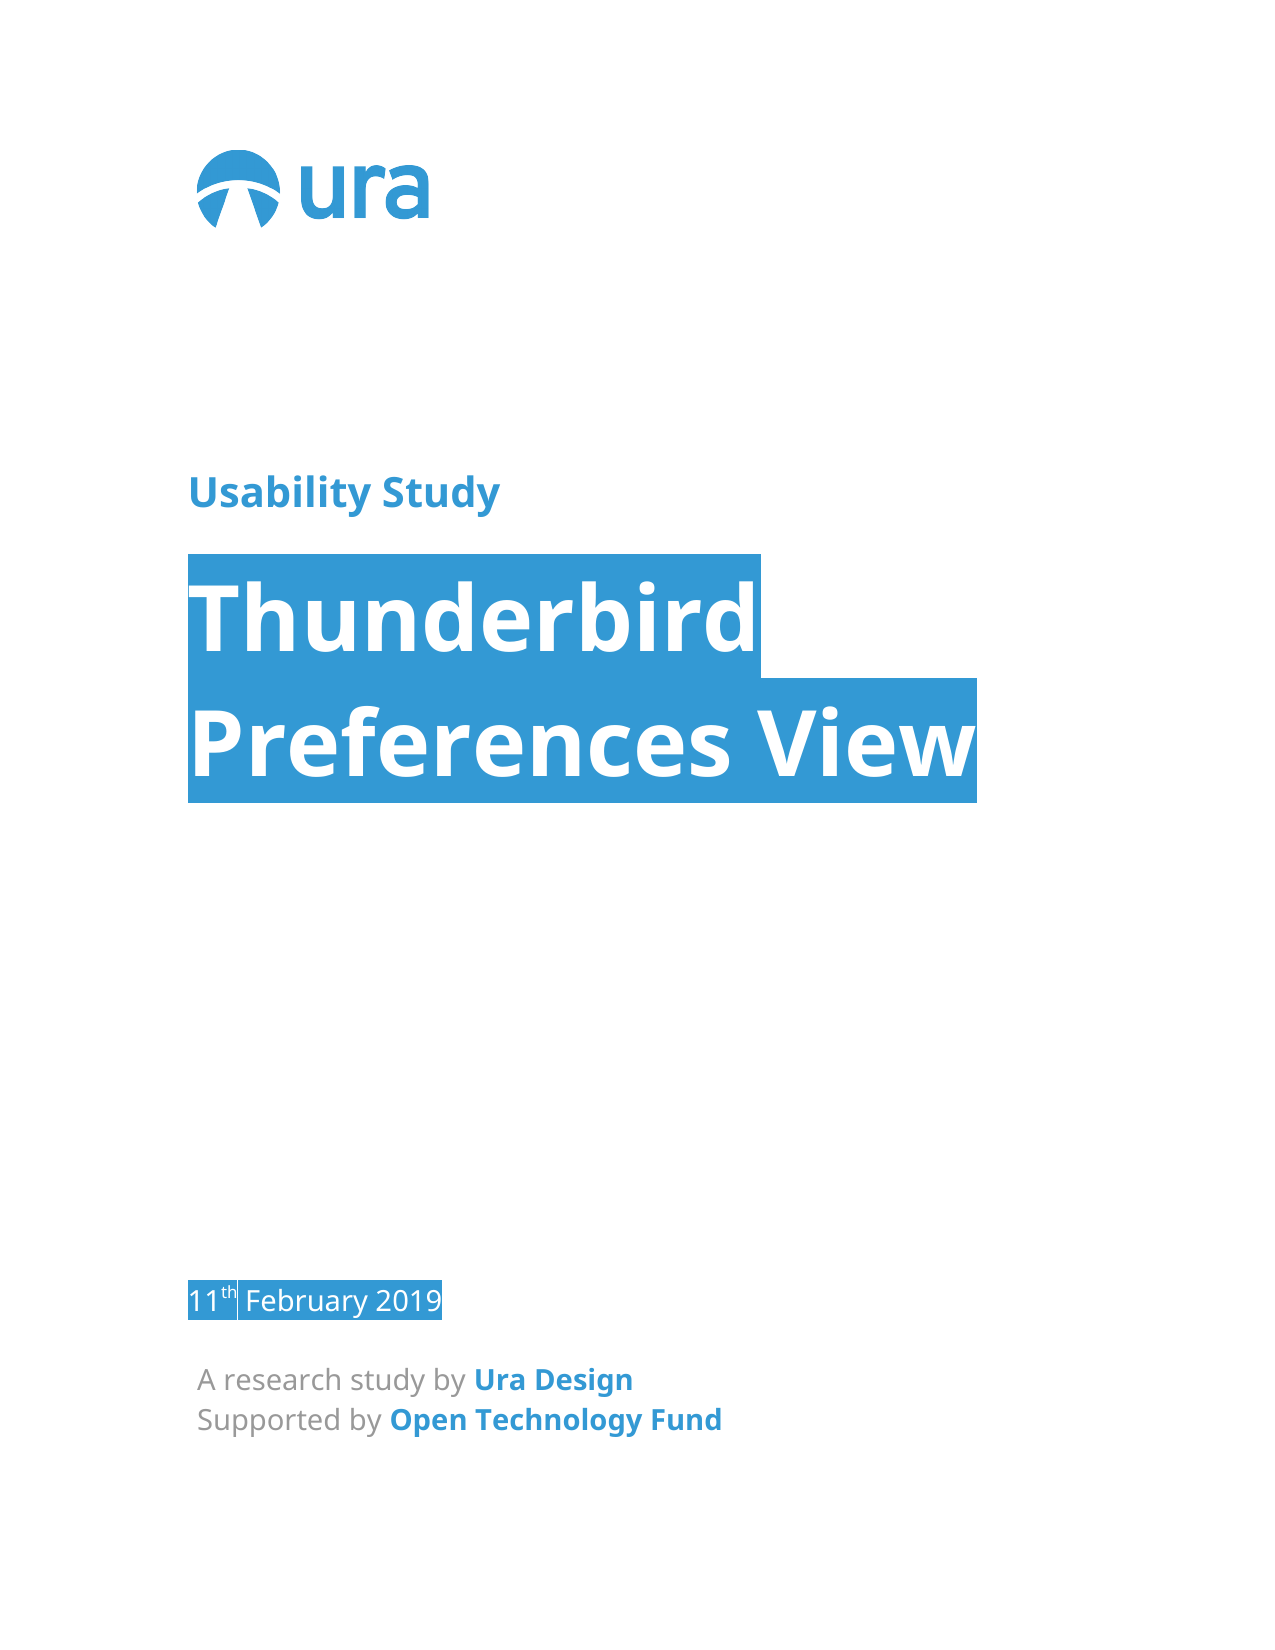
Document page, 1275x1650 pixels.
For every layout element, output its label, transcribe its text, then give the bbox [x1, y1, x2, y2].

picture [196, 150, 429, 228]
text Usability Study [187, 462, 1079, 519]
text Supported by Open Technology Fund [197, 1399, 1087, 1439]
text Thunderbird Preferences View [187, 553, 1079, 803]
text A research study by Ura Design [197, 1359, 1087, 1399]
text 11th February 2019 [187, 1280, 1079, 1320]
